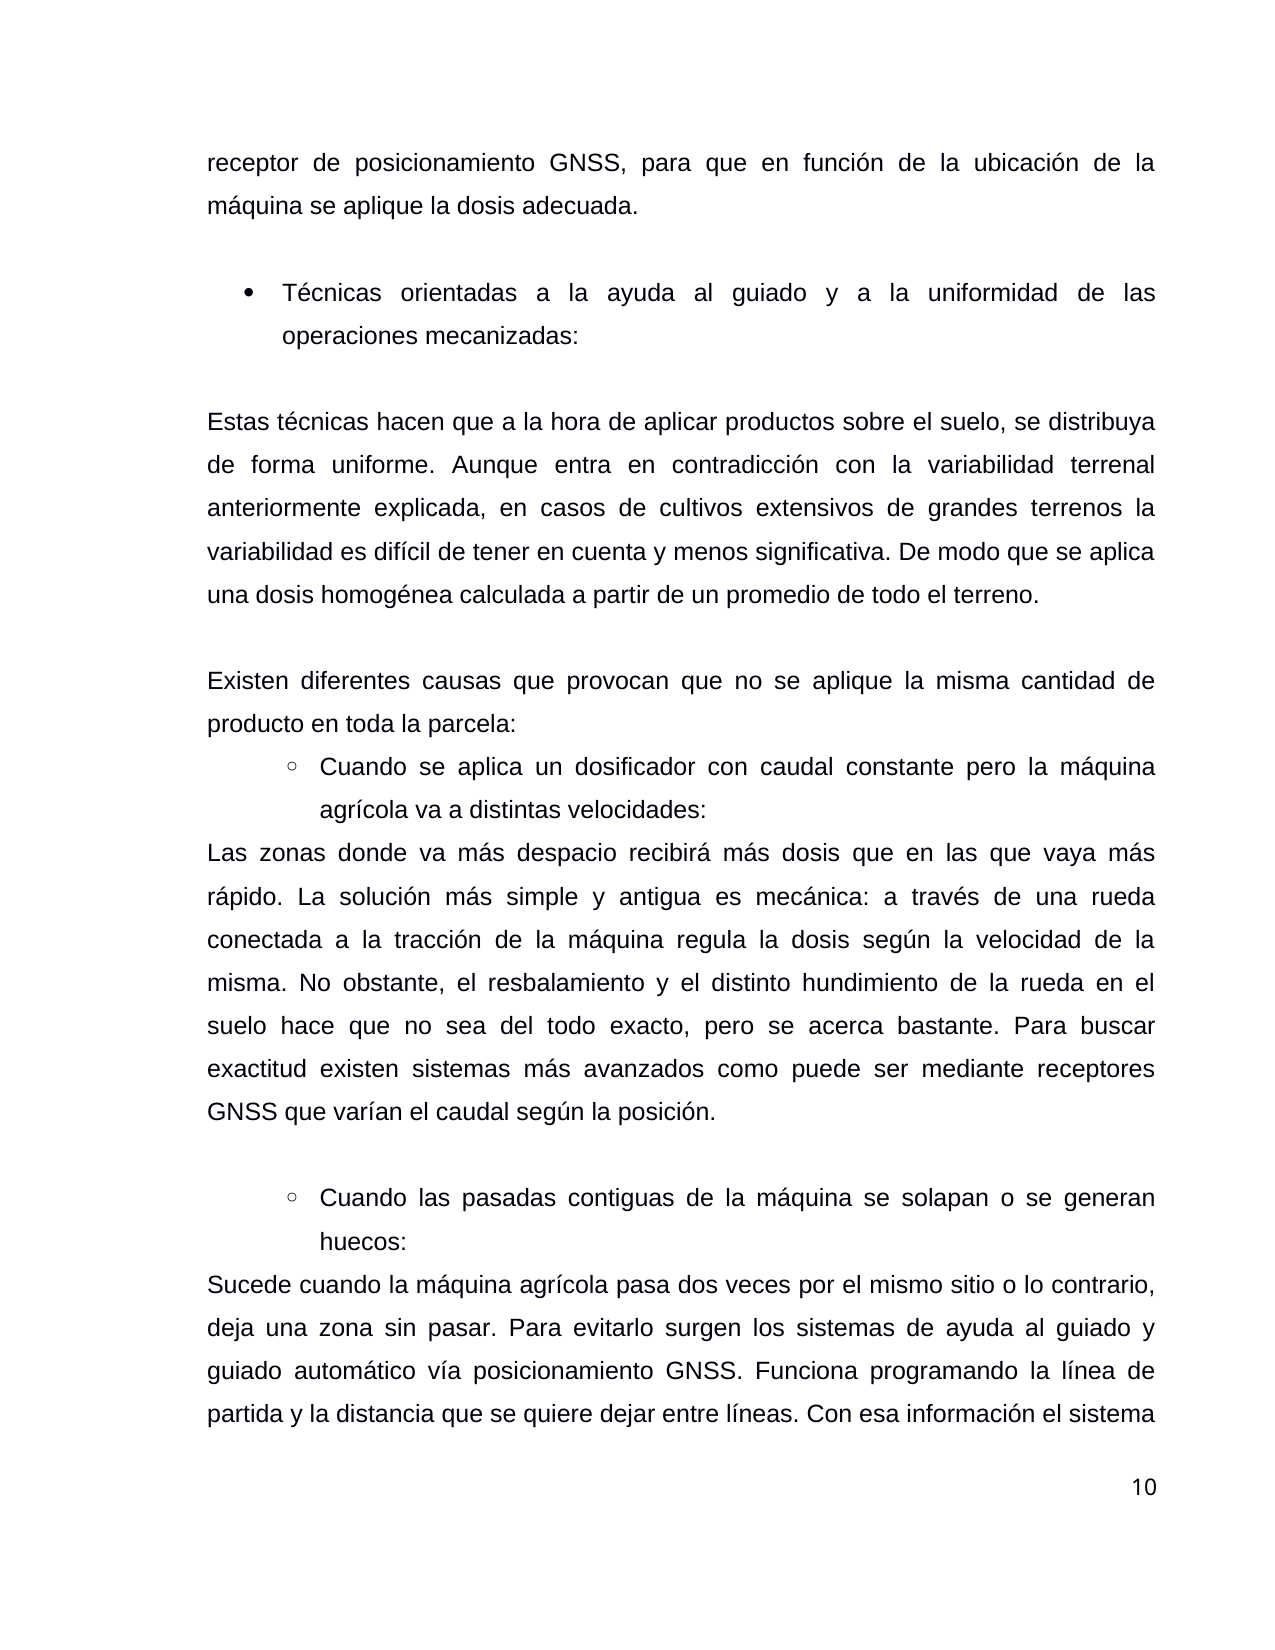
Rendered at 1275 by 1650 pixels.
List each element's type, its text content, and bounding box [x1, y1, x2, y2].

text Sucede cuando la máquina agrícola pasa dos veces por el mismo sitio o lo contrario, deja una zona sin pasar. Para evitarlo surgen los sistemas de ayuda al guiado y guiado automático vía posicionamiento GNSS. Funciona programando la línea de partida y la distancia que se quiere dejar entre líneas. Con esa información el sistema [207, 1270, 1157, 1428]
list Cuando se aplica un dosificador con caudal constante pero la máquina agrícola va a distintas velocidades: [282, 752, 1157, 824]
list Cuando las pasadas contiguas de la máquina se solapan o se generan huecos: [282, 1183, 1157, 1255]
text Estas técnicas hacen que a la hora de aplicar productos sobre el suelo, se distribuya de forma uniforme. Aunque entra en contradicción con la variabilidad terrenal anteriormente explicada, en casos de cultivos extensivos de grandes terrenos la variabilidad es difícil de tener en cuenta y menos significativa. De modo que se aplica una dosis homogénea calculada a partir de un promedio de todo el terreno. [207, 407, 1157, 608]
text receptor de posicionamiento GNSS, para que en función de la ubicación de la máquina se aplique la dosis adecuada. [207, 148, 1157, 220]
text Existen diferentes causas que provocan que no se aplique la misma cantidad de producto en toda la parcela: [207, 666, 1157, 738]
list Técnicas orientadas a la ayuda al guiado y a la uniformidad de las operaciones mecanizadas: [244, 278, 1157, 349]
text Las zonas donde va más despacio recibirá más dosis que en las que vaya más rápido. La solución más simple y antigua es mecánica: a través de una rueda conectada a la tracción de la máquina regula la dosis según la velocidad de la misma. No obstante, el resbalamiento y el distinto hundimiento de la rueda en el suelo hace que no sea del todo exacto, pero se acerca bastante. Para buscar exactitud existen sistemas más avanzados como puede ser mediante receptores GNSS que varían el caudal según la posición. [207, 838, 1157, 1126]
